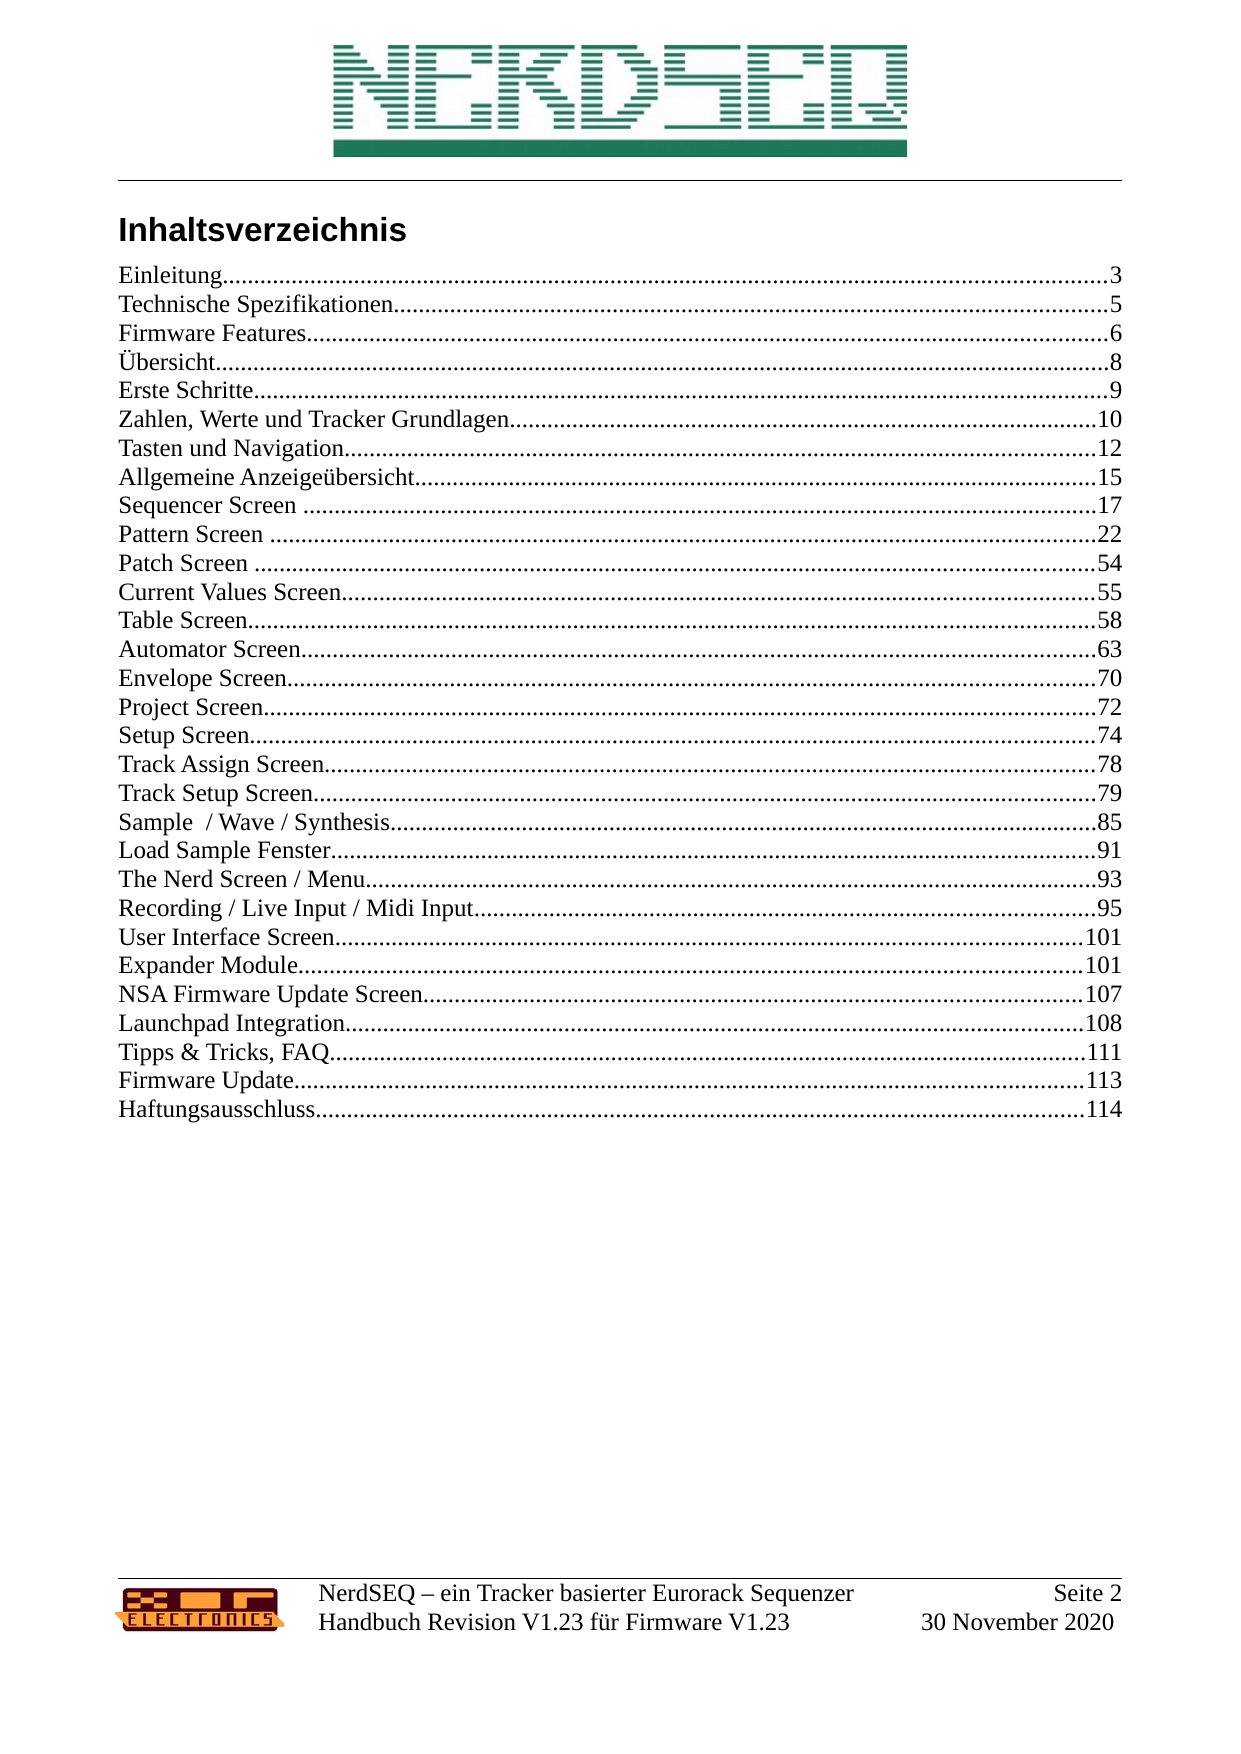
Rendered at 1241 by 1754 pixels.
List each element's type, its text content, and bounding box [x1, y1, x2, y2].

text Envelope Screen 70 [118, 663, 1122, 692]
text Project Screen 72 [118, 692, 1122, 721]
text Firmware Features 6 [118, 318, 1122, 347]
text Tasten und Navigation 12 [118, 433, 1122, 462]
text Sample / Wave / Synthesis 85 [118, 807, 1122, 836]
text Recording / Live Input / Midi Input 95 [118, 893, 1122, 922]
text Sequencer Screen 17 [118, 491, 1122, 519]
text Firmware Update 113 [118, 1066, 1122, 1094]
text The Nerd Screen / Menu 93 [118, 864, 1122, 893]
text Allgemeine Anzeigeübersicht 15 [118, 462, 1122, 491]
text Patch Screen 54 [118, 548, 1122, 577]
text Übersicht 8 [118, 347, 1122, 376]
text Current Values Screen 55 [118, 577, 1122, 606]
text Einleitung 3 [118, 261, 1122, 289]
text Track Assign Screen 78 [118, 749, 1122, 778]
text Launchpad Integration 108 [118, 1008, 1122, 1037]
picture [115, 1584, 285, 1634]
text NSA Firmware Update Screen 107 [118, 979, 1122, 1008]
text Technische Spezifikationen 5 [118, 289, 1122, 318]
subtitle Inhaltsverzeichnis [118, 209, 1122, 248]
text Expander Module 101 [118, 951, 1122, 979]
text Pattern Screen 22 [118, 519, 1122, 548]
text Automator Screen 63 [118, 634, 1122, 663]
text User Interface Screen 101 [118, 922, 1122, 951]
text Setup Screen 74 [118, 721, 1122, 749]
text Haftungsausschluss 114 [118, 1094, 1122, 1123]
text Zahlen, Werte und Tracker Grundlagen 10 [118, 404, 1122, 433]
picture [333, 45, 908, 157]
text Erste Schritte 9 [118, 376, 1122, 404]
text Track Setup Screen 79 [118, 778, 1122, 807]
text Table Screen 58 [118, 606, 1122, 634]
text Tipps & Tricks, FAQ 111 [118, 1037, 1122, 1066]
text Load Sample Fenster 91 [118, 836, 1122, 864]
